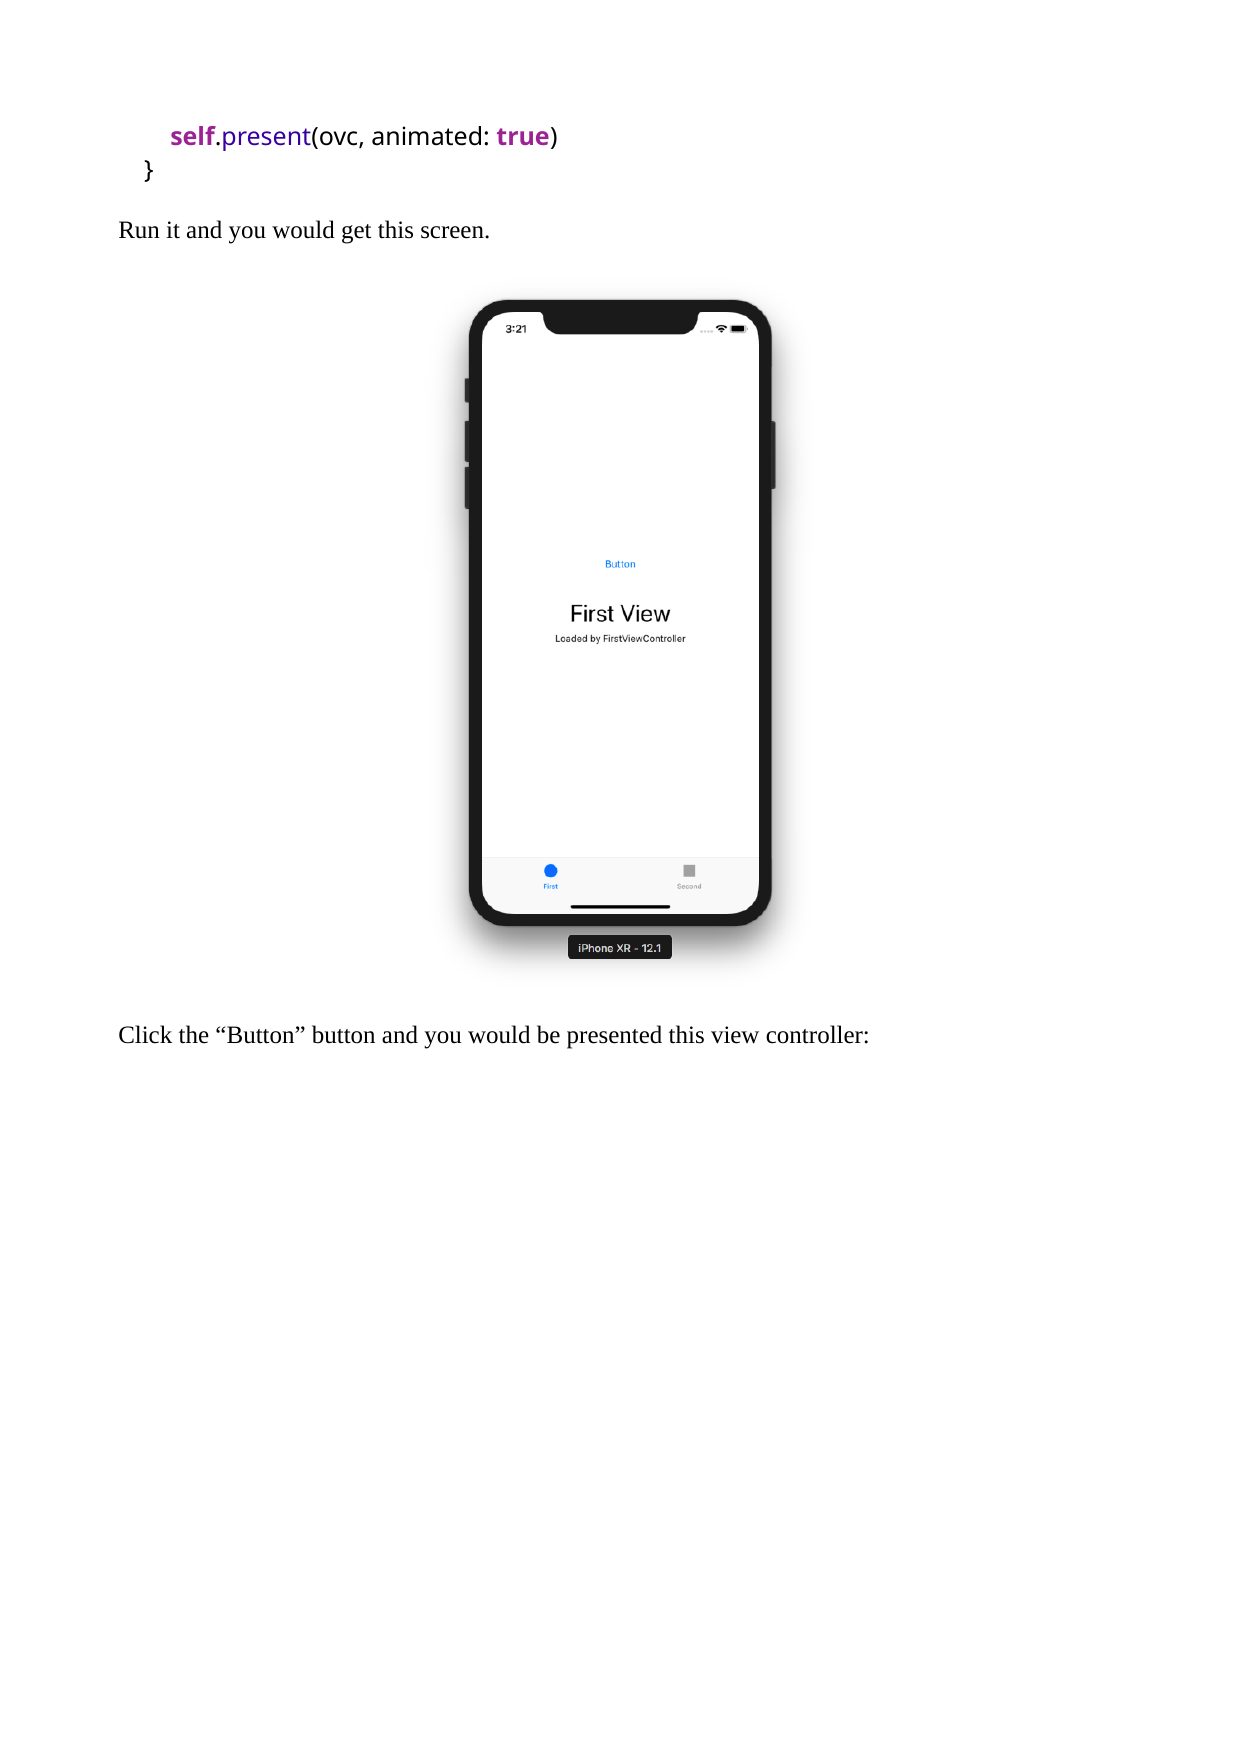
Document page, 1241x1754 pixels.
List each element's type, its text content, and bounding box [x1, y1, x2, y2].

text Click the “Button” button and you would be presented this view controller: [118, 1020, 1122, 1049]
text self.present(ovc, animated: true) [118, 118, 1122, 152]
text } [118, 152, 1122, 186]
text Run it and you would get this screen. [118, 215, 1122, 244]
picture [415, 272, 825, 993]
